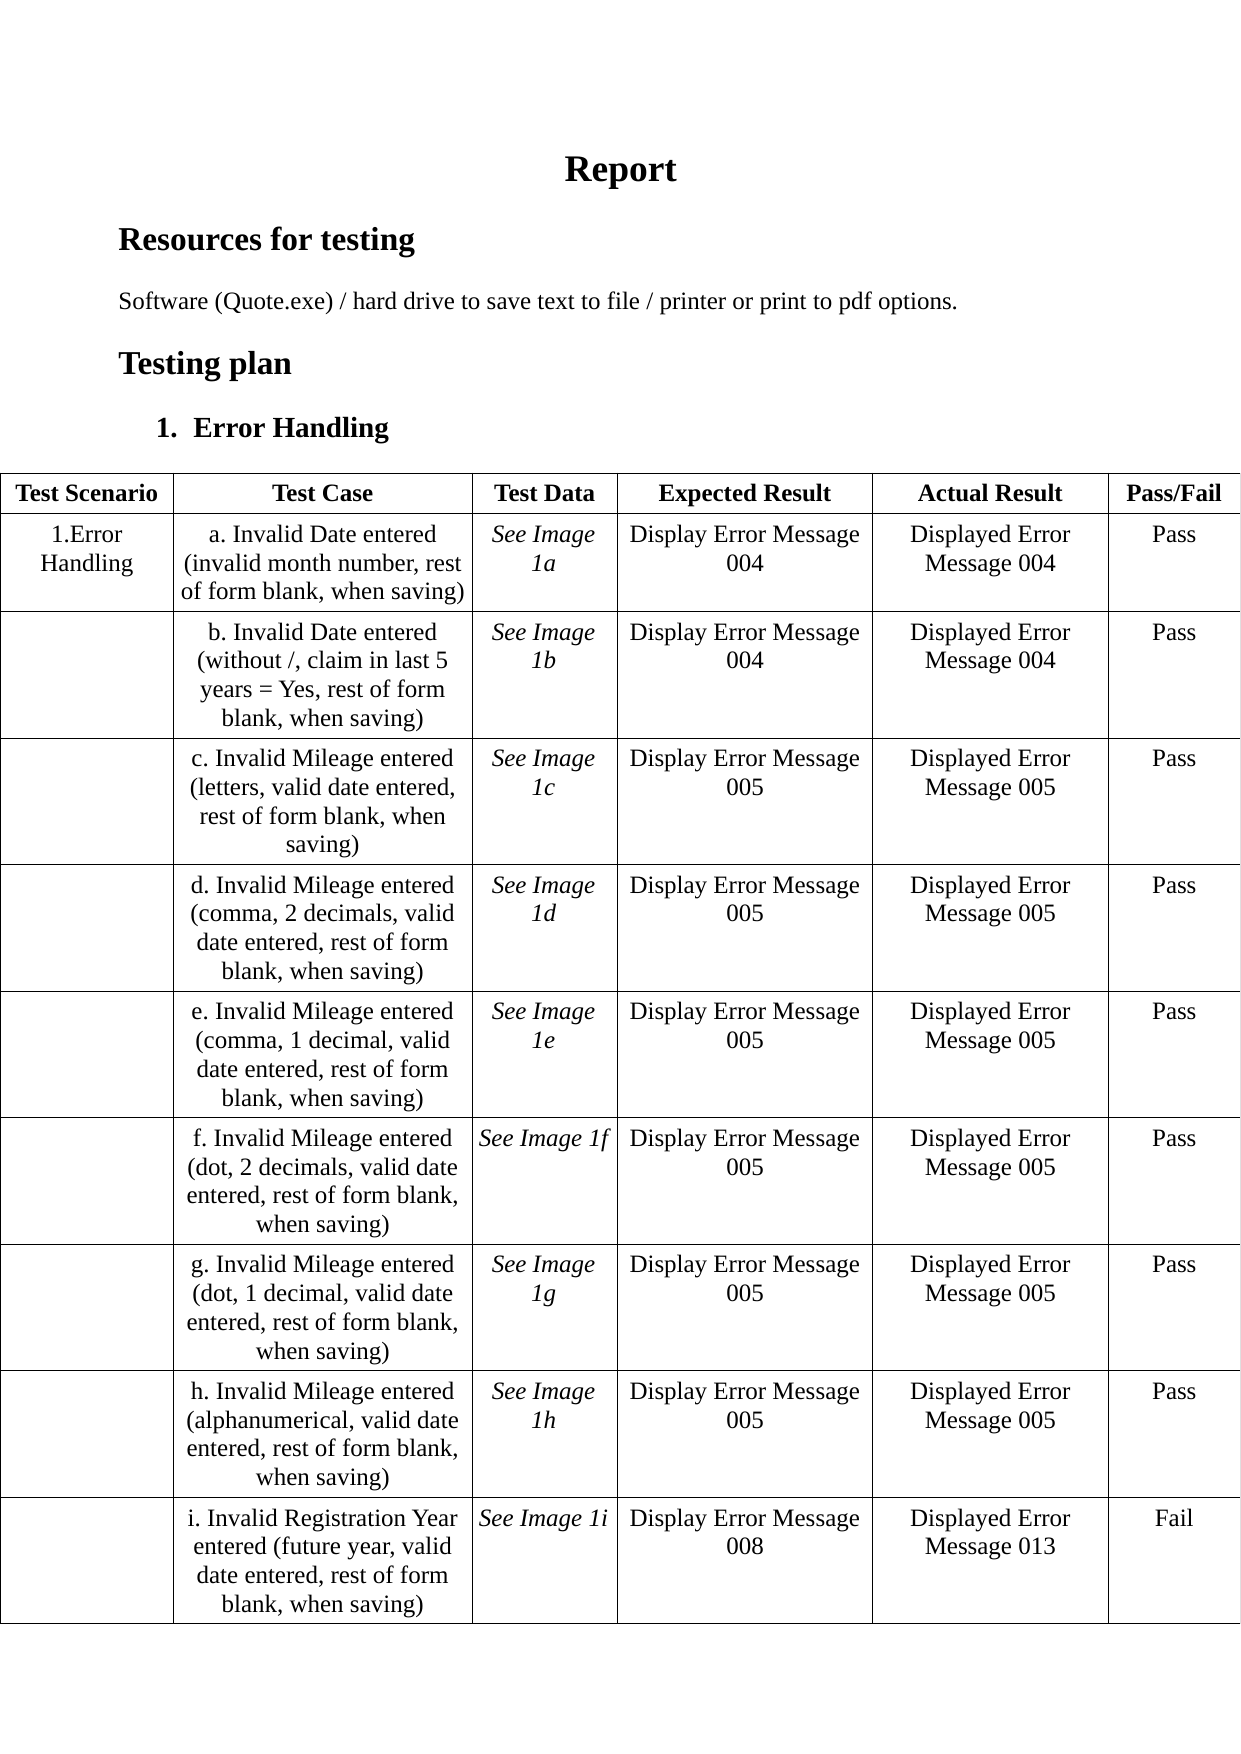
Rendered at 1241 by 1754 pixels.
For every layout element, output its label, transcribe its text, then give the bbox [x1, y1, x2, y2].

table_header Test Data [473, 474, 617, 513]
table_cell See Image 1f [473, 1118, 617, 1244]
table_cell [1, 612, 173, 737]
table_cell Display Error Message 008 [618, 1498, 872, 1623]
table_header Expected Result [618, 474, 872, 513]
table_cell i. Invalid Registration Year entered (future year, valid date entered, rest of form blank, when saving) [174, 1498, 472, 1623]
table_cell Display Error Message 005 [618, 1371, 872, 1497]
table_cell c. Invalid Mileage entered (letters, valid date entered, rest of form blank, when saving) [174, 739, 472, 864]
table_cell [1, 739, 173, 864]
table_cell [1, 1371, 173, 1497]
table_cell Display Error Message 005 [618, 865, 872, 991]
table_cell f. Invalid Mileage entered (dot, 2 decimals, valid date entered, rest of form blank, when saving) [174, 1118, 472, 1244]
table_cell [1, 1118, 173, 1244]
table_cell Displayed Error Message 004 [873, 514, 1108, 611]
table_cell See Image 1c [473, 739, 617, 864]
table_cell Pass [1109, 1371, 1240, 1497]
table_cell Displayed Error Message 005 [873, 992, 1108, 1117]
table_cell [1, 1245, 173, 1370]
table_cell Pass [1109, 865, 1240, 991]
table_cell d. Invalid Mileage entered (comma, 2 decimals, valid date entered, rest of form blank, when saving) [174, 865, 472, 991]
table_cell Display Error Message 005 [618, 1118, 872, 1244]
table_cell g. Invalid Mileage entered (dot, 1 decimal, valid date entered, rest of form blank, when saving) [174, 1245, 472, 1370]
table_cell Pass [1109, 739, 1240, 864]
table_header Actual Result [873, 474, 1108, 513]
table_cell Display Error Message 004 [618, 612, 872, 737]
table_header Pass/Fail [1109, 474, 1240, 513]
table_cell See Image 1a [473, 514, 617, 611]
table_cell See Image 1e [473, 992, 617, 1117]
table_cell See Image 1h [473, 1371, 617, 1497]
table_cell Pass [1109, 612, 1240, 737]
table_cell See Image 1d [473, 865, 617, 991]
table_cell Display Error Message 005 [618, 739, 872, 864]
table_cell [1, 992, 173, 1117]
text Testing plan [118, 343, 1123, 382]
table_header Test Case [174, 474, 472, 513]
table_cell b. Invalid Date entered (without /, claim in last 5 years = Yes, rest of form blank, when saving) [174, 612, 472, 737]
table_cell Displayed Error Message 005 [873, 865, 1108, 991]
table_cell Pass [1109, 1245, 1240, 1370]
table_cell Pass [1109, 514, 1240, 611]
table_cell a. Invalid Date entered (invalid month number, rest of form blank, when saving) [174, 514, 472, 611]
text Software (Quote.exe) / hard drive to save text to file / printer or print to pdf options. [118, 286, 1123, 314]
table_cell Displayed Error Message 005 [873, 739, 1108, 864]
table_cell Displayed Error Message 013 [873, 1498, 1108, 1623]
table_cell [1, 865, 173, 991]
table_cell 1.Error Handling [1, 514, 173, 611]
table_cell Pass [1109, 992, 1240, 1117]
table_cell Display Error Message 005 [618, 992, 872, 1117]
table_cell Displayed Error Message 005 [873, 1118, 1108, 1244]
table_cell [1, 1498, 173, 1623]
text Resources for testing [118, 219, 1123, 257]
table_cell See Image 1g [473, 1245, 617, 1370]
table_cell Displayed Error Message 005 [873, 1371, 1108, 1497]
table_cell Pass [1109, 1118, 1240, 1244]
table_cell Fail [1109, 1498, 1240, 1623]
table_cell See Image 1i [473, 1498, 617, 1623]
table_cell Display Error Message 004 [618, 514, 872, 611]
table_cell See Image 1b [473, 612, 617, 737]
table_cell Displayed Error Message 004 [873, 612, 1108, 737]
table_cell h. Invalid Mileage entered (alphanumerical, valid date entered, rest of form blank, when saving) [174, 1371, 472, 1497]
list Error Handling [156, 410, 1123, 444]
table_cell Displayed Error Message 005 [873, 1245, 1108, 1370]
table_cell e. Invalid Mileage entered (comma, 1 decimal, valid date entered, rest of form blank, when saving) [174, 992, 472, 1117]
table_header Test Scenario [1, 474, 173, 513]
table_cell Display Error Message 005 [618, 1245, 872, 1370]
text Report [118, 147, 1123, 190]
